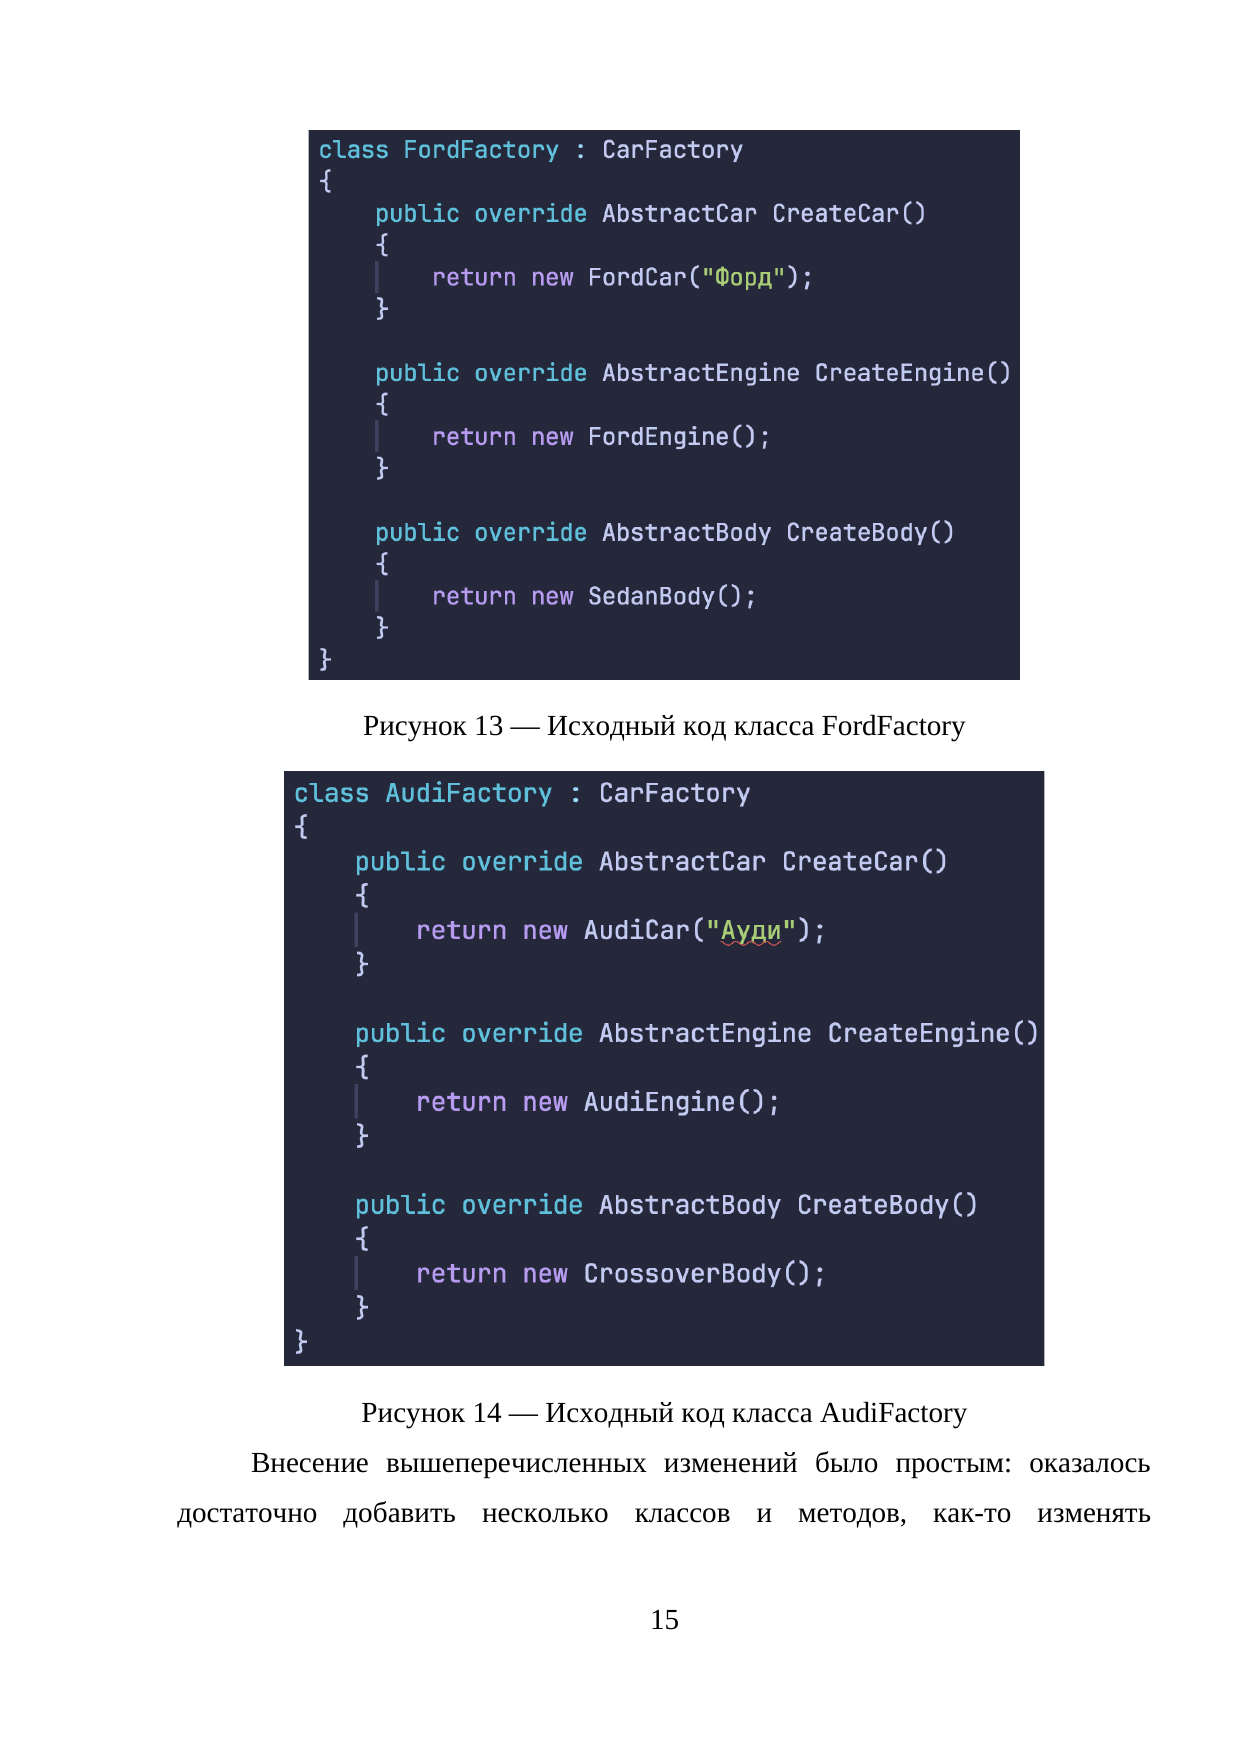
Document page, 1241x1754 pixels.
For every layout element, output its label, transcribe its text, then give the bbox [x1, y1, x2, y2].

picture [308, 130, 1020, 680]
text Рисунок 13 — Исходный код класса FordFactory [177, 131, 1152, 742]
text Рисунок 14 — Исходный код класса AudiFactory [177, 771, 1152, 1428]
picture [284, 771, 1045, 1366]
text Внесение вышеперечисленных изменений было простым: оказалось достаточно добавить несколько классов и методов, как-то изменять [177, 1445, 1152, 1529]
